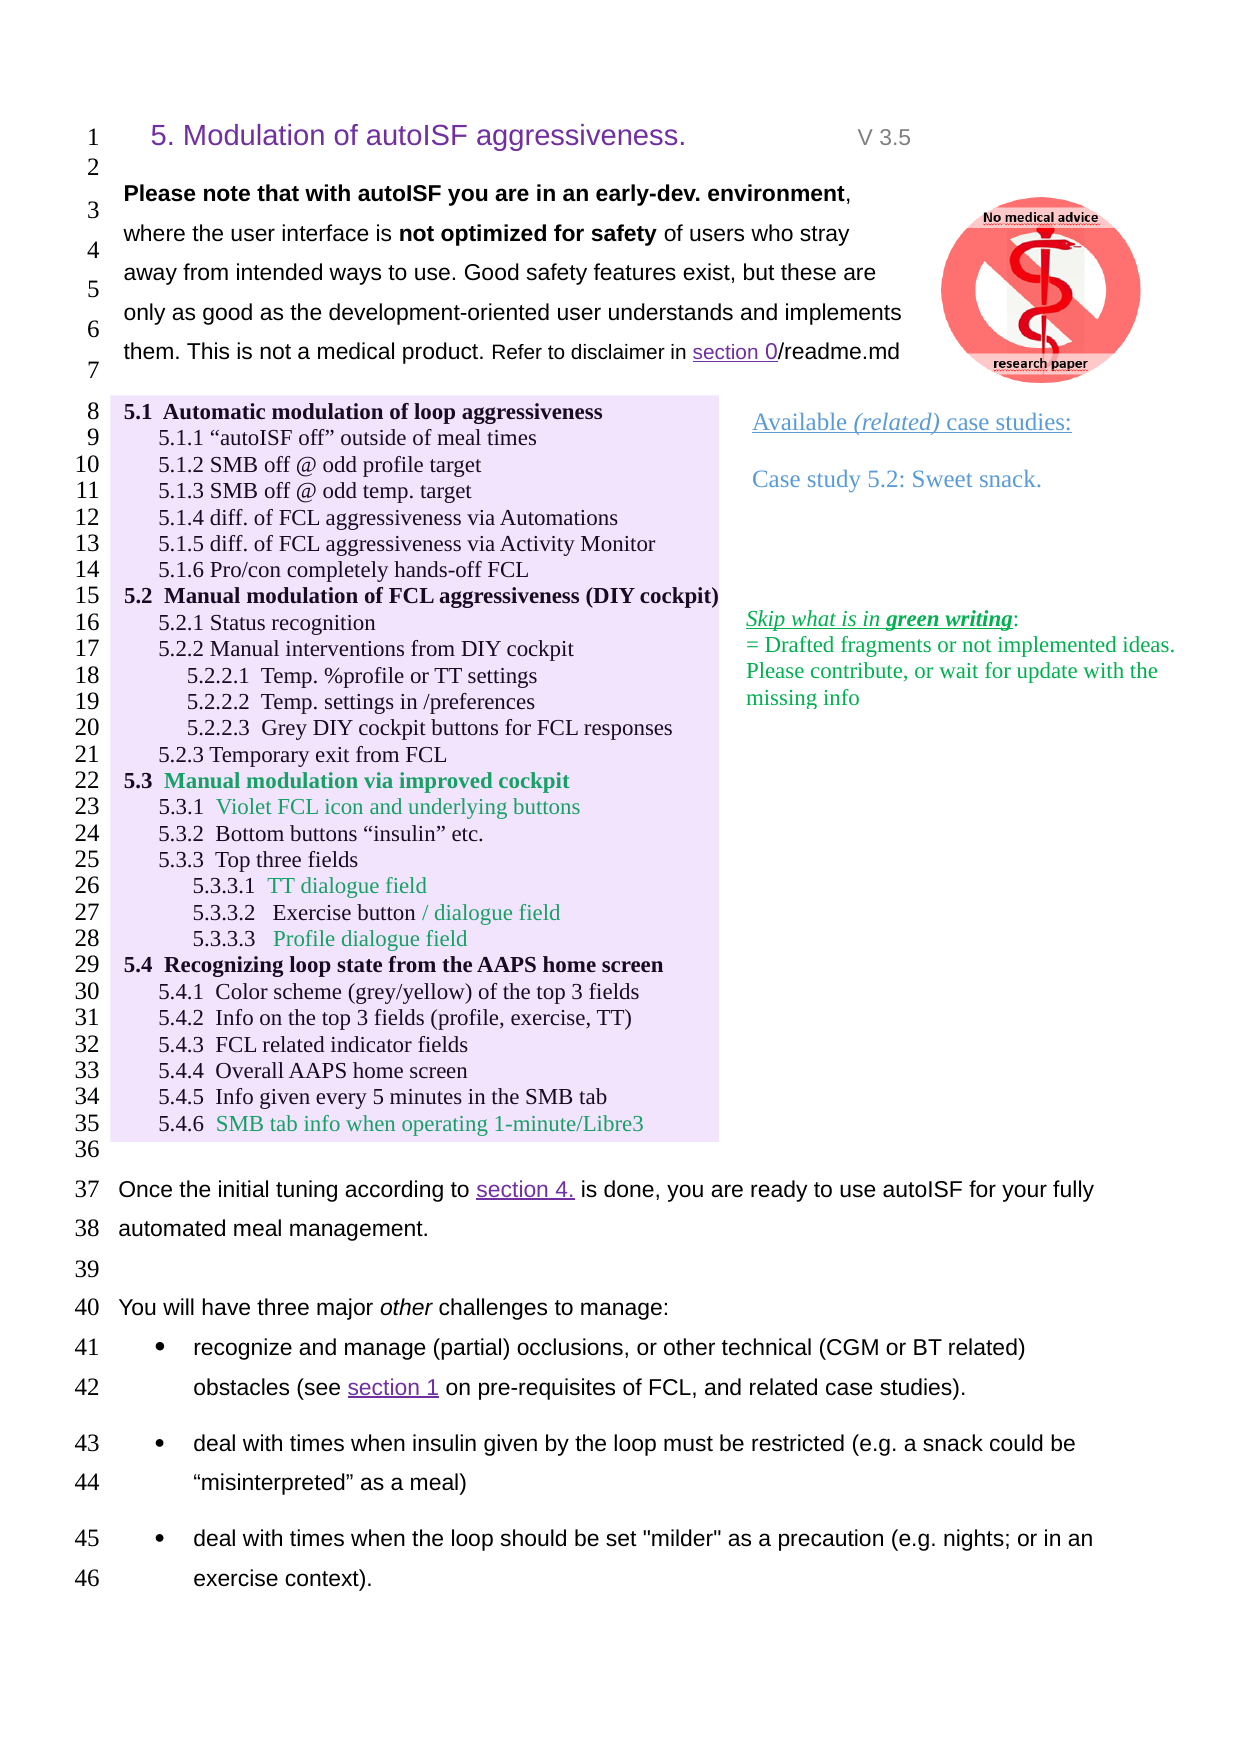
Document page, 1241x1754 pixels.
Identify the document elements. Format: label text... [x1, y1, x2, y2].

text 5.3.3 Top three fields [719, 846, 1122, 872]
text In case you occasionally do have nights that would benefit from a couple of SMBs (to treat temp. highs from a late fatty pizza, raclette and such): Define suitable Automations like the two „night“ ones in this example: [118, 1057, 719, 1083]
list deal with times when the loop should be set "milder" as a precaution (e.g. nights; or in an exercise context). [156, 1525, 1122, 1591]
text 5. Modulation of autoISF aggressiveness. V 3.5 [118, 118, 1122, 152]
text Please note that with autoISF you are in an early-dev. environment, where the user interface is not optimized for safety of users who stray away from intended ways to use. Good safety features exist, but these are only as good as the development-oriented user understands and implements them. This is not a medical product. Refer to disclaimer in section 0/readme.md [123, 180, 908, 364]
text 5.3.1 Violet FCL icon and underlying buttons [719, 793, 1122, 820]
text 5.2.3 Temporary exit from FCL [719, 741, 1122, 767]
text 5.3.3.1 TT dialogue field [719, 872, 1122, 899]
text 5.4.3 FCL related indicator fields [719, 1031, 1122, 1057]
text Never underestimate the „trickiness“ of getting your Automations „right“. [118, 1083, 719, 1110]
text 5.4.2 Info on the top 3 fields (profile, exercise, TT) [719, 1004, 1122, 1031]
text 5.3.3.3 Profile dialogue field [719, 925, 1122, 952]
text 5.4.4 Overall AAPS home screen [719, 1057, 1122, 1083]
text 5.3 Manual modulation via improved cockpit [719, 767, 1122, 793]
text 5.1 Automatic modulation of loop aggressiveness [719, 398, 1193, 583]
text 5.4 Recognizing loop state from the AAPS home screen [719, 952, 1122, 978]
list recognize and manage (partial) occlusions, or other technical (CGM or BT related) obstacles (see section 1 on pre-requisites of FCL, and related case studies). [156, 1333, 1122, 1400]
text My current favorite builds on the method of this section (5.1.2, odd profile target provides SMB shut off), but then allowing some, automatically triggered SMBs, when needed: [118, 1031, 719, 1057]
text You will have three major other challenges to manage: [118, 1294, 1122, 1320]
text 5.4.5 Info given every 5 minutes in the SMB tab [719, 1083, 1122, 1110]
text With your thought-out Automations in place, night data need to be analyzed to see [118, 1110, 719, 1136]
text Available (related) case studies: [752, 407, 1178, 436]
text 5.3.2 Bottom buttons “insulin” etc. [719, 820, 1122, 846]
text 5.3.3.2 Exercise button / dialogue field [719, 899, 1122, 925]
text Case study 5.2: Sweet snack. [752, 464, 1178, 493]
text This solution is evidently similar to the prior discussed one, of having a mildly tuned autoISF 24/7, boosted to high aggressiveness only in meal-time slots. [118, 1004, 719, 1031]
text 5.2.2.3 Grey DIY cockpit buttons for FCL responses [719, 714, 1122, 741]
text Skip what is in green writing: = Drafted fragments or not implemented ideas. [746, 605, 1178, 658]
list deal with times when insulin given by the loop must be restricted (e.g. a snack could be “misinterpreted” as a meal) [156, 1429, 1122, 1495]
text 5.4.1 Color scheme (grey/yellow) of the top 3 fields [719, 978, 1122, 1004]
text Once the initial tuning according to section 4. is done, you are ready to use autoISF for your fully automated meal management. [118, 1176, 1122, 1241]
text Please contribute, or wait for update with the missing info [746, 658, 1178, 709]
text 5.4.6 SMB tab info when operating 1-minute/Libre3 [719, 1110, 1122, 1136]
text 5.2 Manual modulation of FCL aggressiveness (DIY cockpit) [719, 583, 1193, 716]
